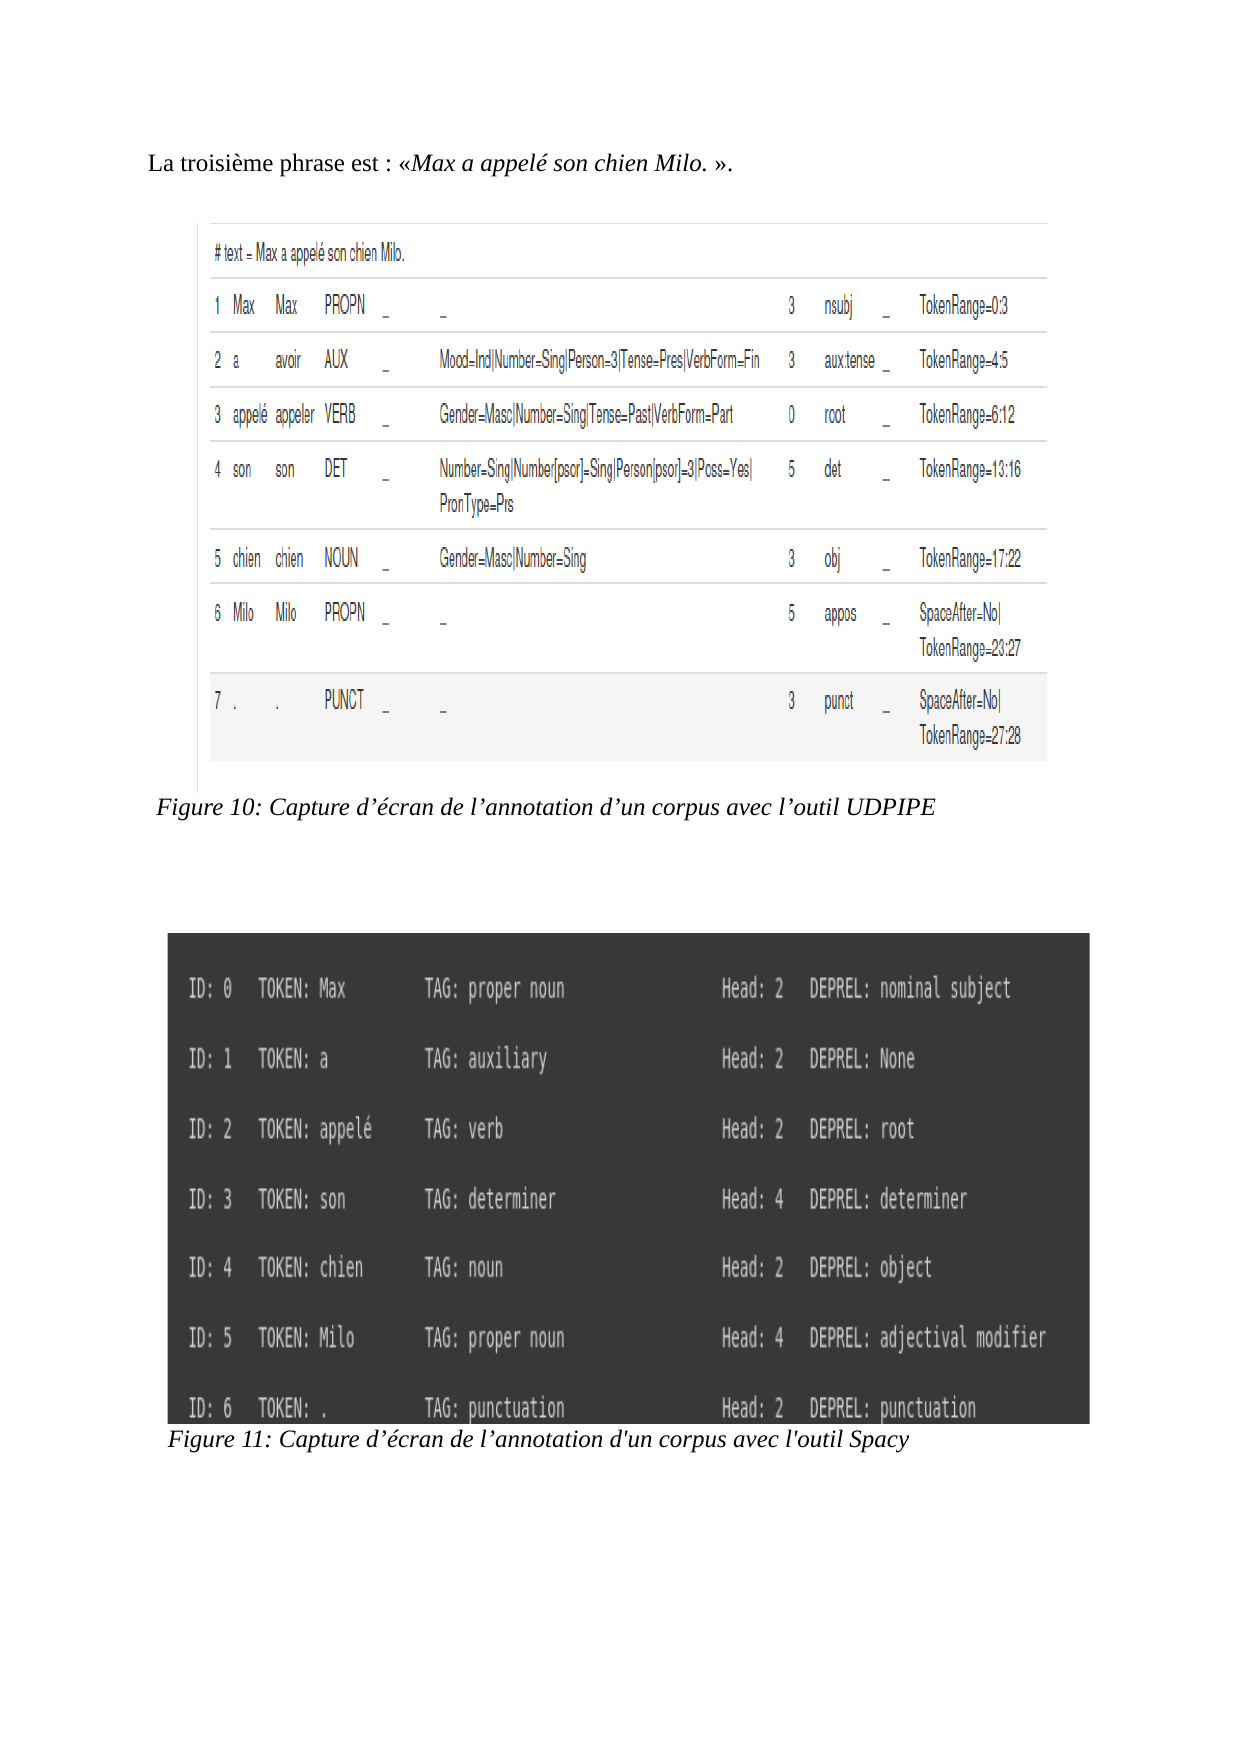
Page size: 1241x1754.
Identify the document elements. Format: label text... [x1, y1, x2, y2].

text Figure 10: Capture d’écran de l’annotation d'un corpus avec l'outil Spacy [168, 1424, 1090, 1452]
text La troisième phrase est : «Max a appelé son chien Milo. ». [148, 148, 1092, 176]
picture [193, 223, 1048, 793]
picture [167, 933, 1090, 1424]
text Figure 10: Capture d’écran de l’annotation d’un corpus avec l’outil UDPIPE [156, 218, 1084, 821]
